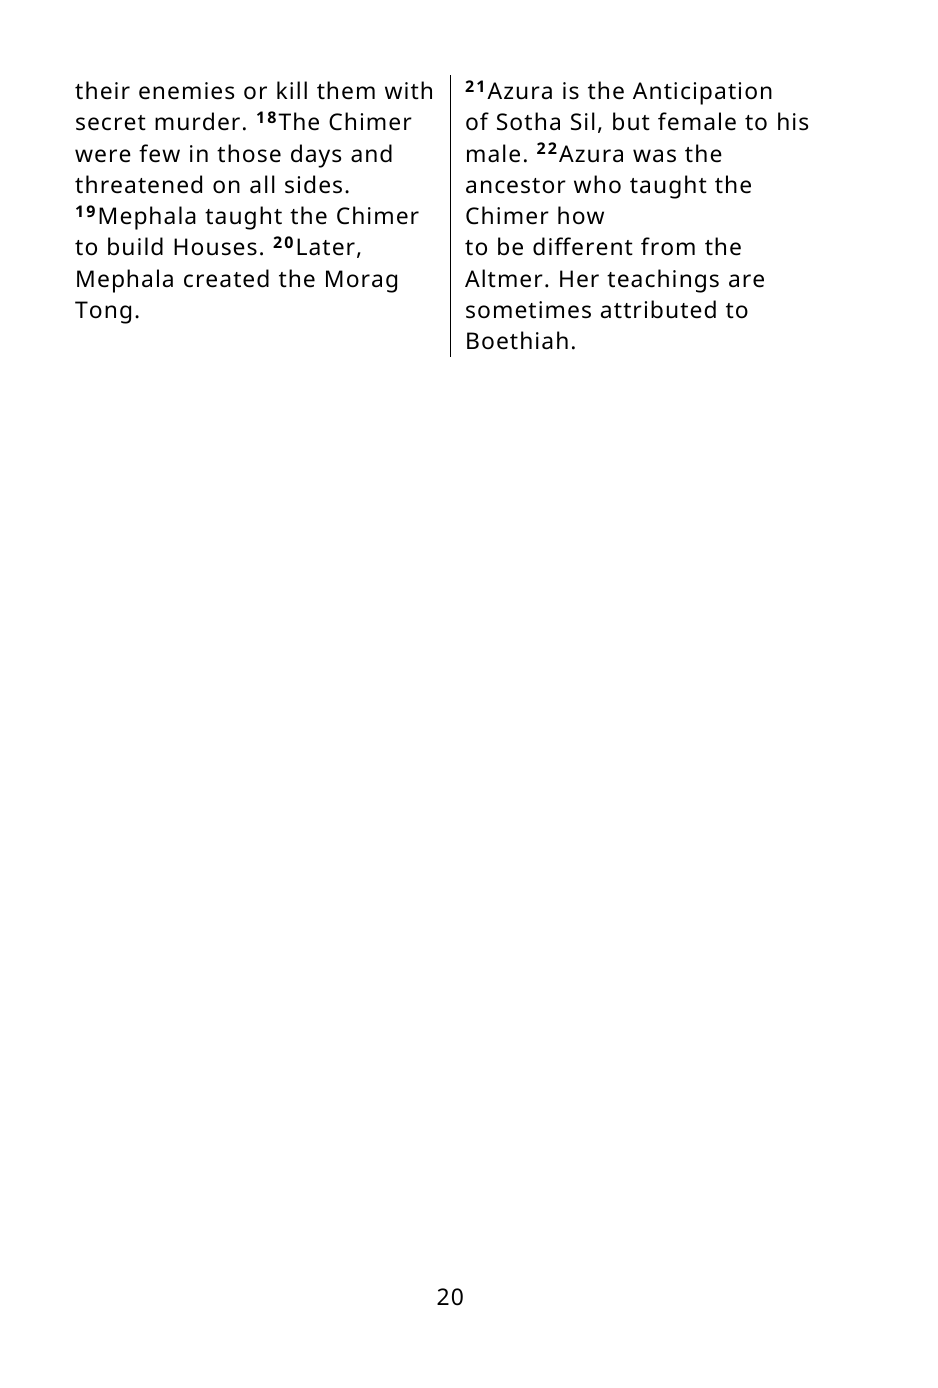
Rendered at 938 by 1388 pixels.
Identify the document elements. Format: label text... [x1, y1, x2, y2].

text 21Azura is the Anticipation of Sotha Sil, but female to his male. 22Azura was the ancestor who taught the Chimer how to be different from the Altmer. Her teachings are sometimes attributed to Boethiah. [465, 75, 825, 356]
text their enemies or kill them with secret murder. 18The Chimer were few in those days and threatened on all sides. 19Mephala taught the Chimer to build Houses. 20Later, Mephala created the Morag Tong. [75, 75, 435, 325]
